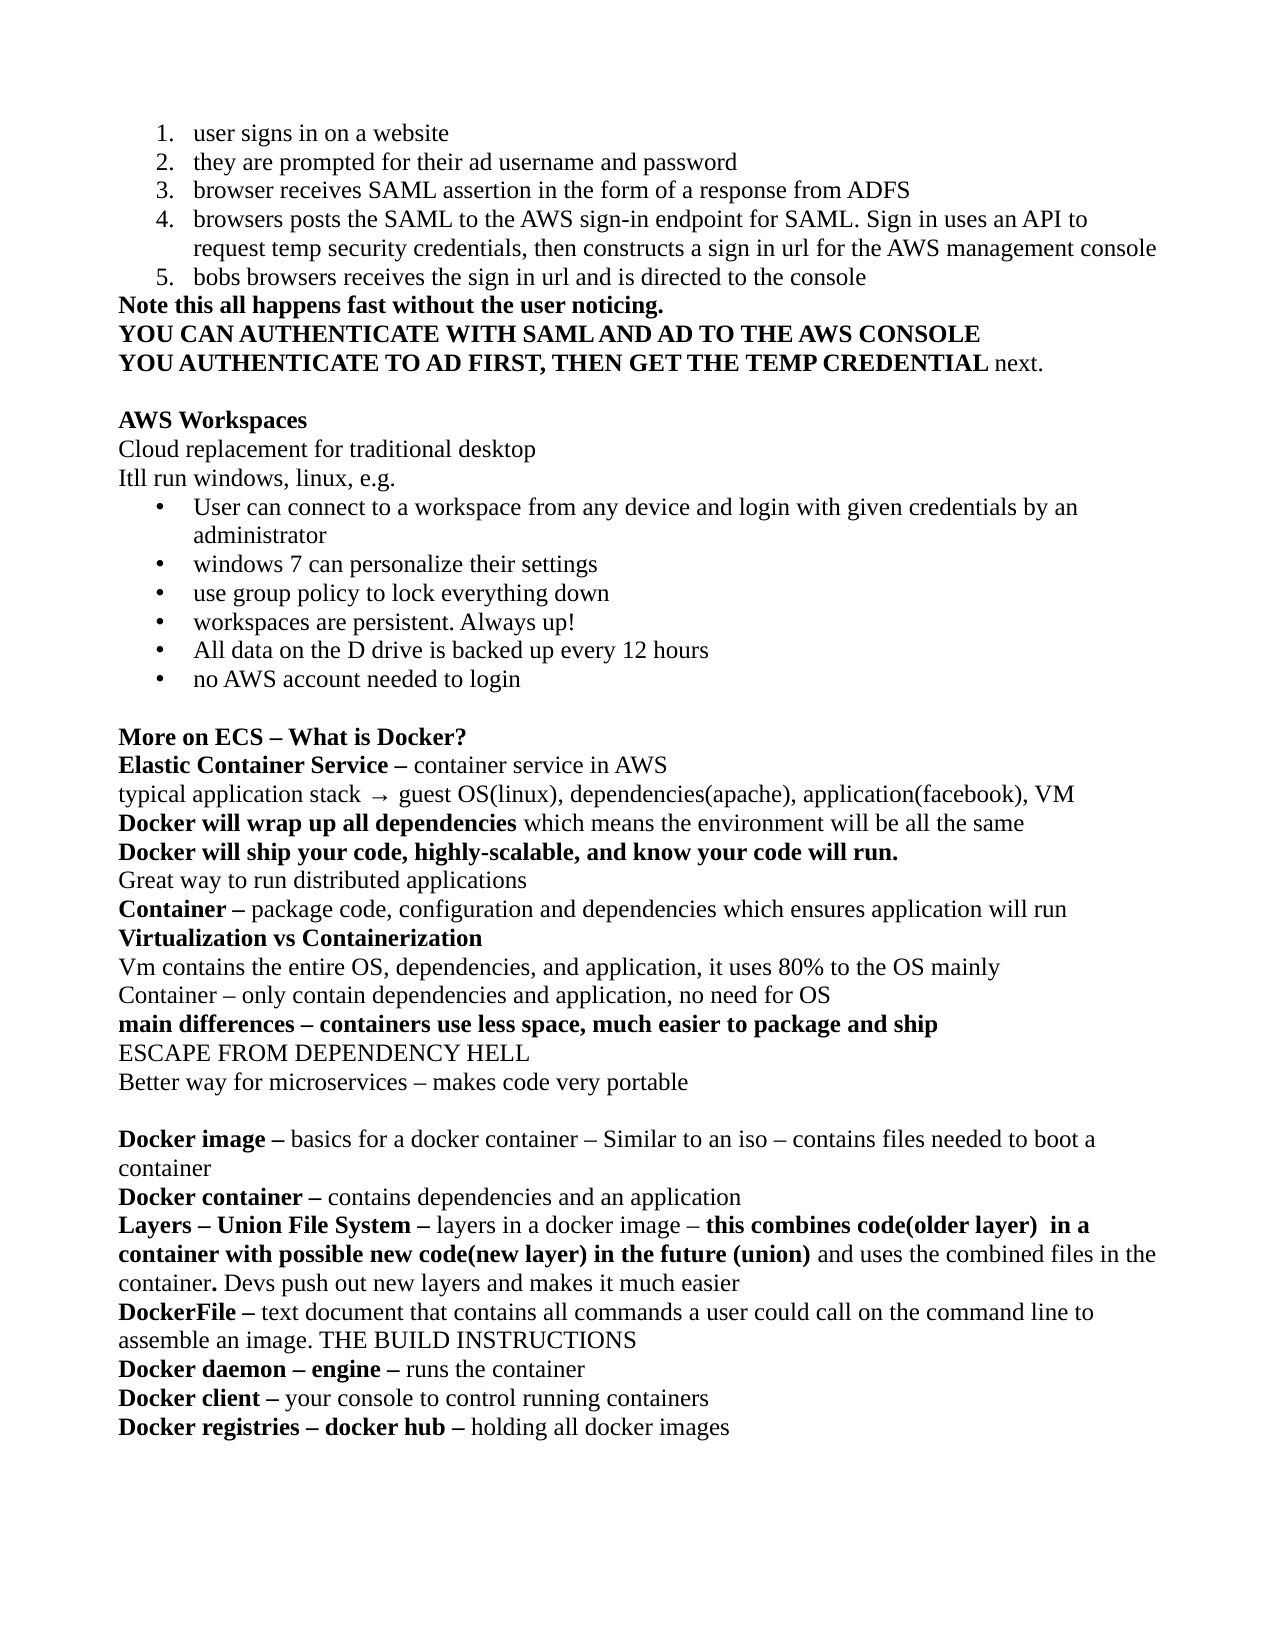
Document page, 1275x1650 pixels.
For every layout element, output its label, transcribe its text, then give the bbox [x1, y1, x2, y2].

list browsers posts the SAML to the AWS sign-in endpoint for SAML. Sign in uses an API to request temp security credentials, then constructs a sign in url for the AWS management console [156, 204, 1157, 262]
text DockerFile – text document that contains all commands a user could call on the command line to assemble an image. THE BUILD INSTRUCTIONS [118, 1297, 1157, 1354]
text AWS Workspaces [118, 406, 1157, 434]
list All data on the D drive is backed up every 12 hours [156, 636, 1157, 664]
text Docker daemon – engine – runs the container [118, 1354, 1157, 1383]
text Docker client – your console to control running containers [118, 1383, 1157, 1412]
list windows 7 can personalize their settings [156, 549, 1157, 578]
list user signs in on a website [156, 118, 1157, 147]
list bobs browsers receives the sign in url and is directed to the console [156, 262, 1157, 291]
text Docker image – basics for a docker container – Similar to an iso – contains files needed to boot a container [118, 1124, 1157, 1182]
list User can connect to a workspace from any device and login with given credentials by an administrator [156, 492, 1157, 549]
list no AWS account needed to login [156, 664, 1157, 693]
list they are prompted for their ad username and password [156, 147, 1157, 176]
list use group policy to lock everything down [156, 578, 1157, 607]
list browser receives SAML assertion in the form of a response from ADFS [156, 176, 1157, 204]
text Itll run windows, linux, e.g. [118, 463, 1157, 492]
text Container – package code, configuration and dependencies which ensures application will run [118, 894, 1157, 923]
text Elastic Container Service – container service in AWS [118, 751, 1157, 779]
text ESCAPE FROM DEPENDENCY HELL [118, 1038, 1157, 1067]
text Docker registries – docker hub – holding all docker images [118, 1412, 1157, 1441]
text YOU CAN AUTHENTICATE WITH SAML AND AD TO THE AWS CONSOLE [118, 319, 1157, 348]
text Virtualization vs Containerization [118, 923, 1157, 952]
text Docker will wrap up all dependencies which means the environment will be all the same [118, 808, 1157, 837]
text Better way for microservices – makes code very portable [118, 1067, 1157, 1096]
text YOU AUTHENTICATE TO AD FIRST, THEN GET THE TEMP CREDENTIAL next. [118, 348, 1157, 377]
text More on ECS – What is Docker? [118, 722, 1157, 751]
text Docker container – contains dependencies and an application [118, 1182, 1157, 1211]
text Vm contains the entire OS, dependencies, and application, it uses 80% to the OS mainly [118, 952, 1157, 981]
text Note this all happens fast without the user noticing. [118, 291, 1157, 319]
text Layers – Union File System – layers in a docker image – this combines code(older layer) in a container with possible new code(new layer) in the future (union) and uses the combined files in the container. Devs push out new layers and makes it much easier [118, 1211, 1157, 1297]
text main differences – containers use less space, much easier to package and ship [118, 1009, 1157, 1038]
list workspaces are persistent. Always up! [156, 607, 1157, 636]
text Container – only contain dependencies and application, no need for OS [118, 981, 1157, 1009]
text typical application stack → guest OS(linux), dependencies(apache), application(facebook), VM [118, 779, 1157, 808]
text Cloud replacement for traditional desktop [118, 434, 1157, 463]
text Great way to run distributed applications [118, 866, 1157, 894]
text Docker will ship your code, highly-scalable, and know your code will run. [118, 837, 1157, 866]
